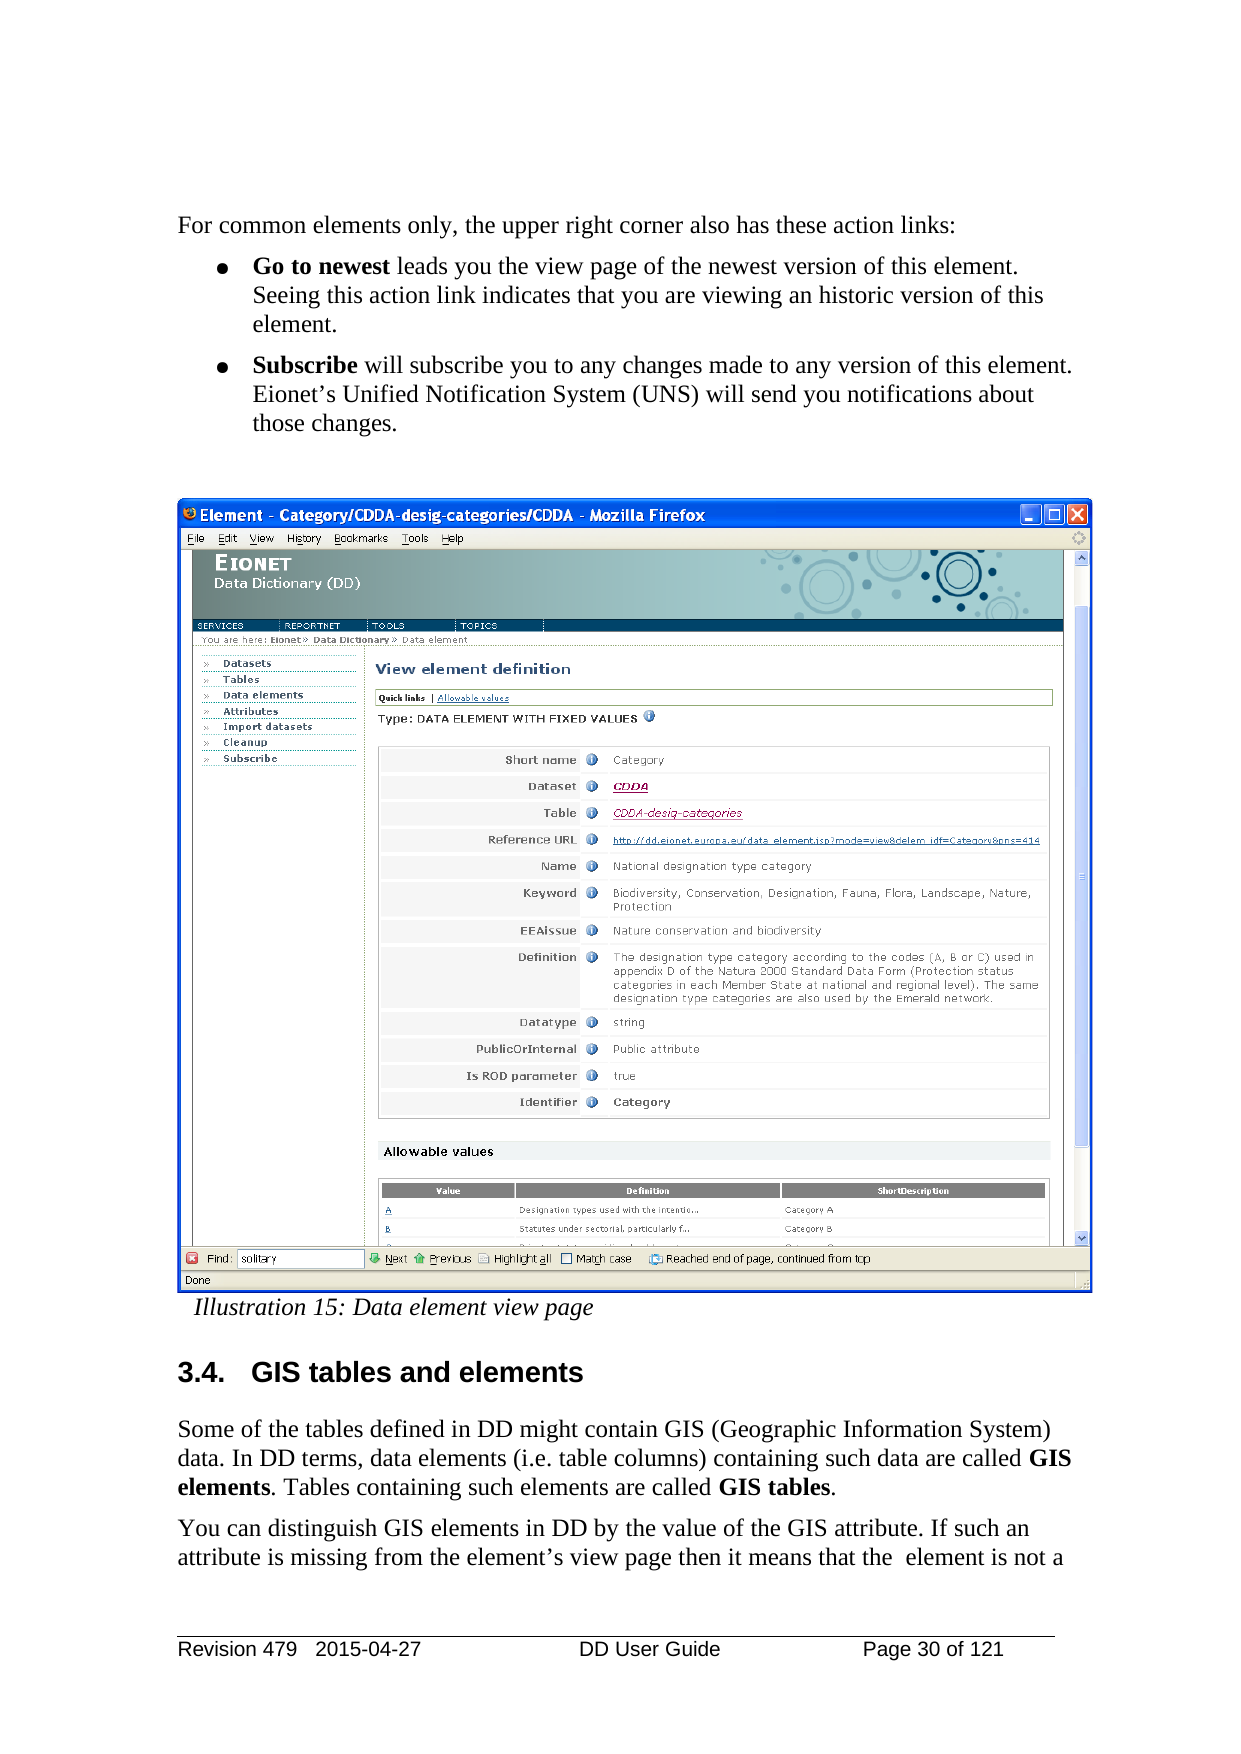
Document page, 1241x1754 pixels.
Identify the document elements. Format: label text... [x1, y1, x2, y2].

text Illustration 15: Data element view page [194, 1293, 1076, 1321]
text Some of the tables defined in DD might contain GIS (Geographic Information System) data. In DD terms, data elements (i.e. table columns) containing such data are called GIS elements. Tables containing such elements are called GIS tables. [177, 1413, 1092, 1501]
list Subscribe will subscribe you to any changes made to any version of this element. Eionet’s Unified Notification System (UNS) will send you notifications about those changes. [215, 350, 1092, 437]
text For common elements only, the upper right corner also has these action links: [177, 210, 1092, 239]
subtitle GIS tables and elements [177, 1355, 1092, 1389]
list Go to newest leads you the view page of the newest version of this element. Seeing this action link indicates that you are viewing an historic version of this element. [215, 251, 1092, 338]
picture [177, 498, 1093, 1293]
text You can distinguish GIS elements in DD by the value of the GIS attribute. If such an attribute is missing from the element’s view page then it means that the element is not a [177, 1512, 1092, 1571]
